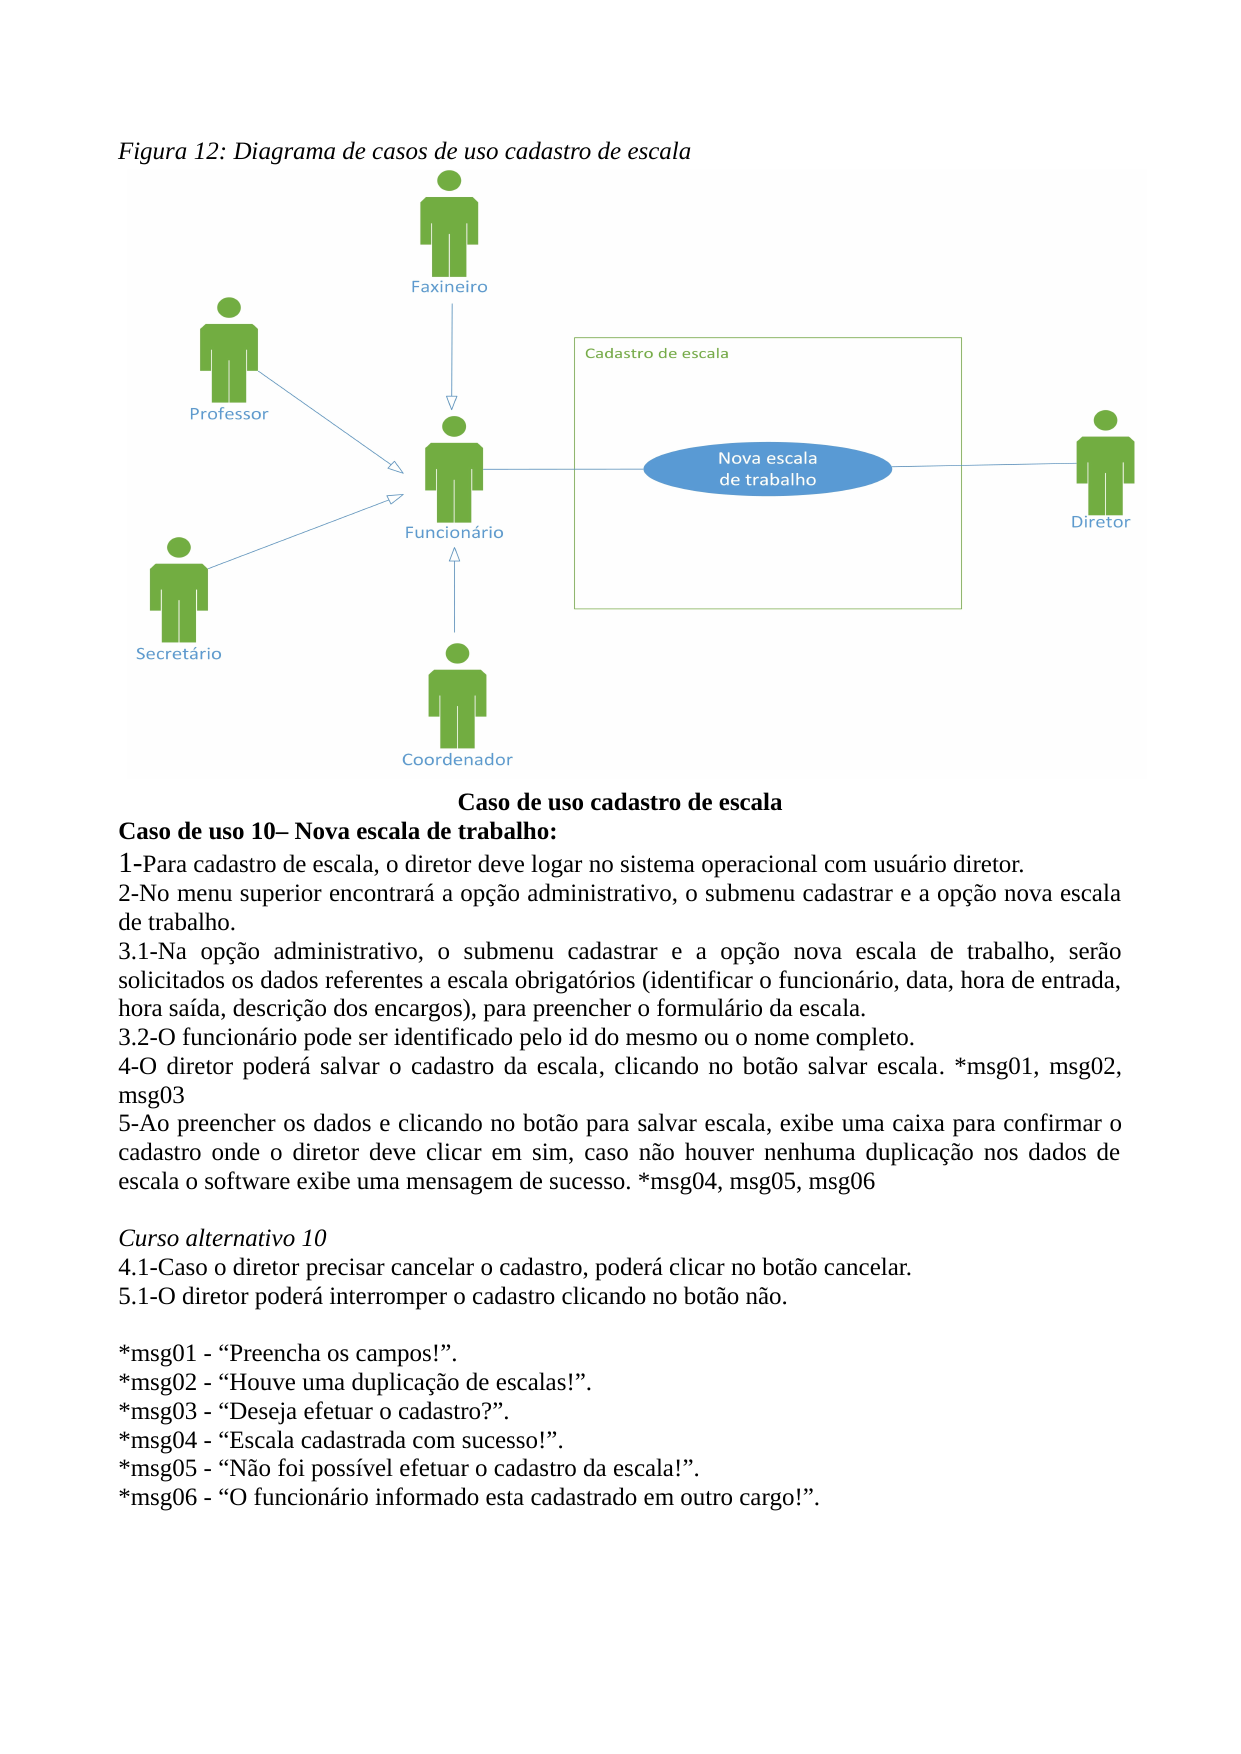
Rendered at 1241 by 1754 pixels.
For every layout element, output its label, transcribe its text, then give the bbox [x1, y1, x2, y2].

text 5.1-O diretor poderá interromper o cadastro clicando no botão não. [118, 1281, 1122, 1310]
text *msg06 - “O funcionário informado esta cadastrado em outro cargo!”. [118, 1482, 1122, 1511]
text 1-Para cadastro de escala, o diretor deve logar no sistema operacional com usuário diretor. [118, 845, 1122, 878]
text *msg02 - “Houve uma duplicação de escalas!”. [118, 1367, 1122, 1396]
text 3.2-O funcionário pode ser identificado pelo id do mesmo ou o nome completo. [118, 1022, 1122, 1051]
text 3.1-Na opção administrativo, o submenu cadastrar e a opção nova escala de trabalho, serão solicitados os dados referentes a escala obrigatórios (identificar o funcionário, data, hora de entrada, hora saída, descrição dos encargos), para preencher o formulário da escala. [118, 936, 1122, 1022]
text [118, 118, 1154, 136]
picture [127, 169, 1147, 779]
text Caso de uso 10– Nova escala de trabalho: [118, 816, 1122, 845]
text Figura 12: Diagrama de casos de uso cadastro de escala [118, 136, 1154, 164]
text 2-No menu superior encontrará a opção administrativo, o submenu cadastrar e a opção nova escala de trabalho. [118, 878, 1122, 936]
text 4.1-Caso o diretor precisar cancelar o cadastro, poderá clicar no botão cancelar. [118, 1252, 1122, 1281]
text 5-Ao preencher os dados e clicando no botão para salvar escala, exibe uma caixa para confirmar o cadastro onde o diretor deve clicar em sim, caso não houver nenhuma duplicação nos dados de escala o software exibe uma mensagem de sucesso. *msg04, msg05, msg06 [118, 1108, 1122, 1195]
text Caso de uso cadastro de escala [118, 164, 1154, 816]
subtitle Curso alternativo 10 [118, 1223, 1122, 1252]
text *msg05 - “Não foi possível efetuar o cadastro da escala!”. [118, 1453, 1122, 1482]
text *msg04 - “Escala cadastrada com sucesso!”. [118, 1425, 1122, 1453]
text *msg01 - “Preencha os campos!”. [118, 1338, 1122, 1367]
text 4-O diretor poderá salvar o cadastro da escala, clicando no botão salvar escala. *msg01, msg02, msg03 [118, 1051, 1122, 1108]
text *msg03 - “Deseja efetuar o cadastro?”. [118, 1396, 1122, 1425]
